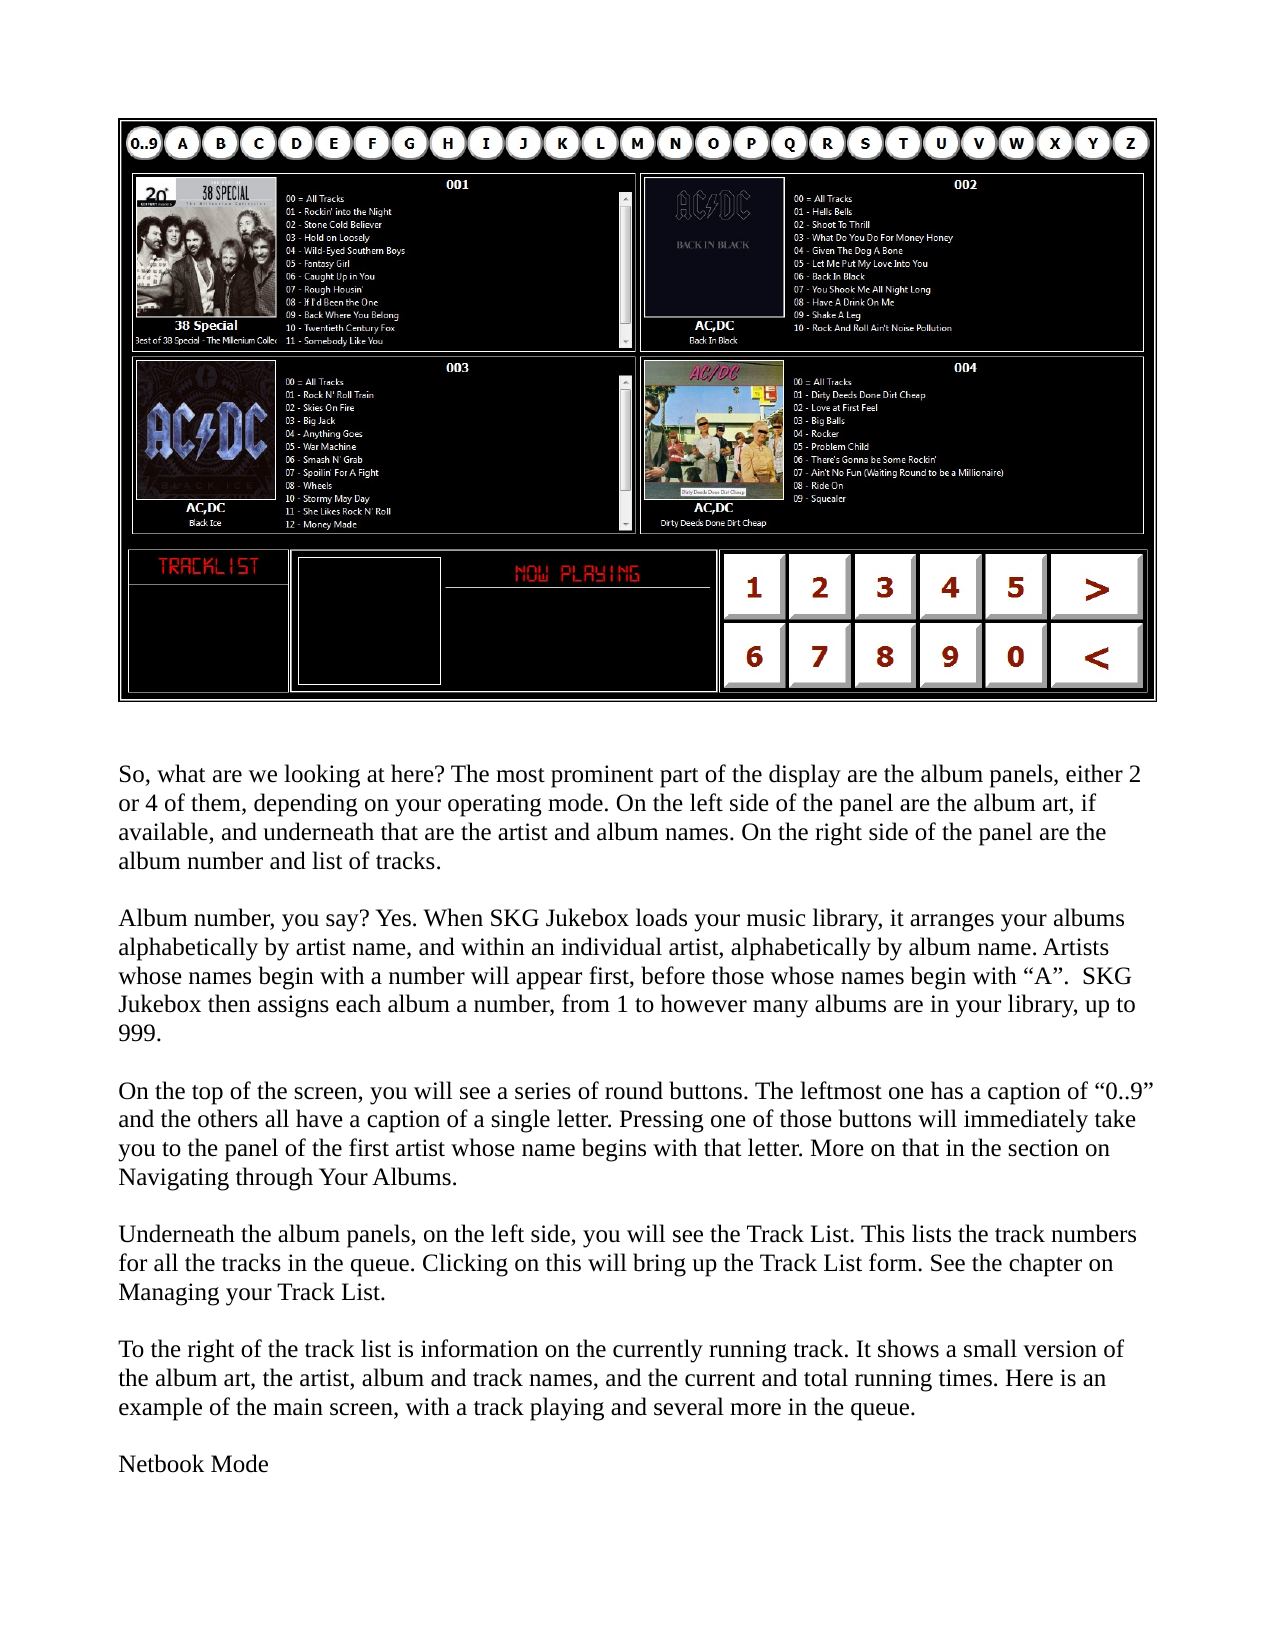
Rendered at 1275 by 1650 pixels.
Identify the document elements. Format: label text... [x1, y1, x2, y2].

text Netbook Mode [118, 1449, 1157, 1478]
text To the right of the track list is information on the currently running track. It shows a small version of the album art, the artist, album and track names, and the current and total running times. Here is an example of the main screen, with a track playing and several more in the queue. [118, 1334, 1157, 1421]
text So, what are we looking at here? The most prominent part of the display are the album panels, either 2 or 4 of them, depending on your operating mode. On the left side of the panel are the album art, if available, and underneath that are the artist and album names. On the right side of the panel are the album number and list of tracks. [118, 759, 1157, 874]
text On the top of the screen, you will see a series of round buttons. The leftmost one has a caption of “0..9” and the others all have a caption of a single letter. Pressing one of those buttons will immediately take you to the panel of the first artist whose name begins with that letter. More on that in the section on Navigating through Your Albums. [118, 1076, 1157, 1191]
picture [118, 118, 1157, 702]
text Album number, you say? Yes. When SKG Jukebox loads your music library, it arranges your albums alphabetically by artist name, and within an individual artist, alphabetically by album name. Artists whose names begin with a number will appear first, before those whose names begin with “A”. SKG Jukebox then assigns each album a number, from 1 to however many albums are in your library, up to 999. [118, 903, 1157, 1047]
text Underneath the album panels, on the left side, you will see the Track List. This lists the track numbers for all the tracks in the queue. Clicking on this will bring up the Track List form. See the chapter on Managing your Track List. [118, 1219, 1157, 1306]
